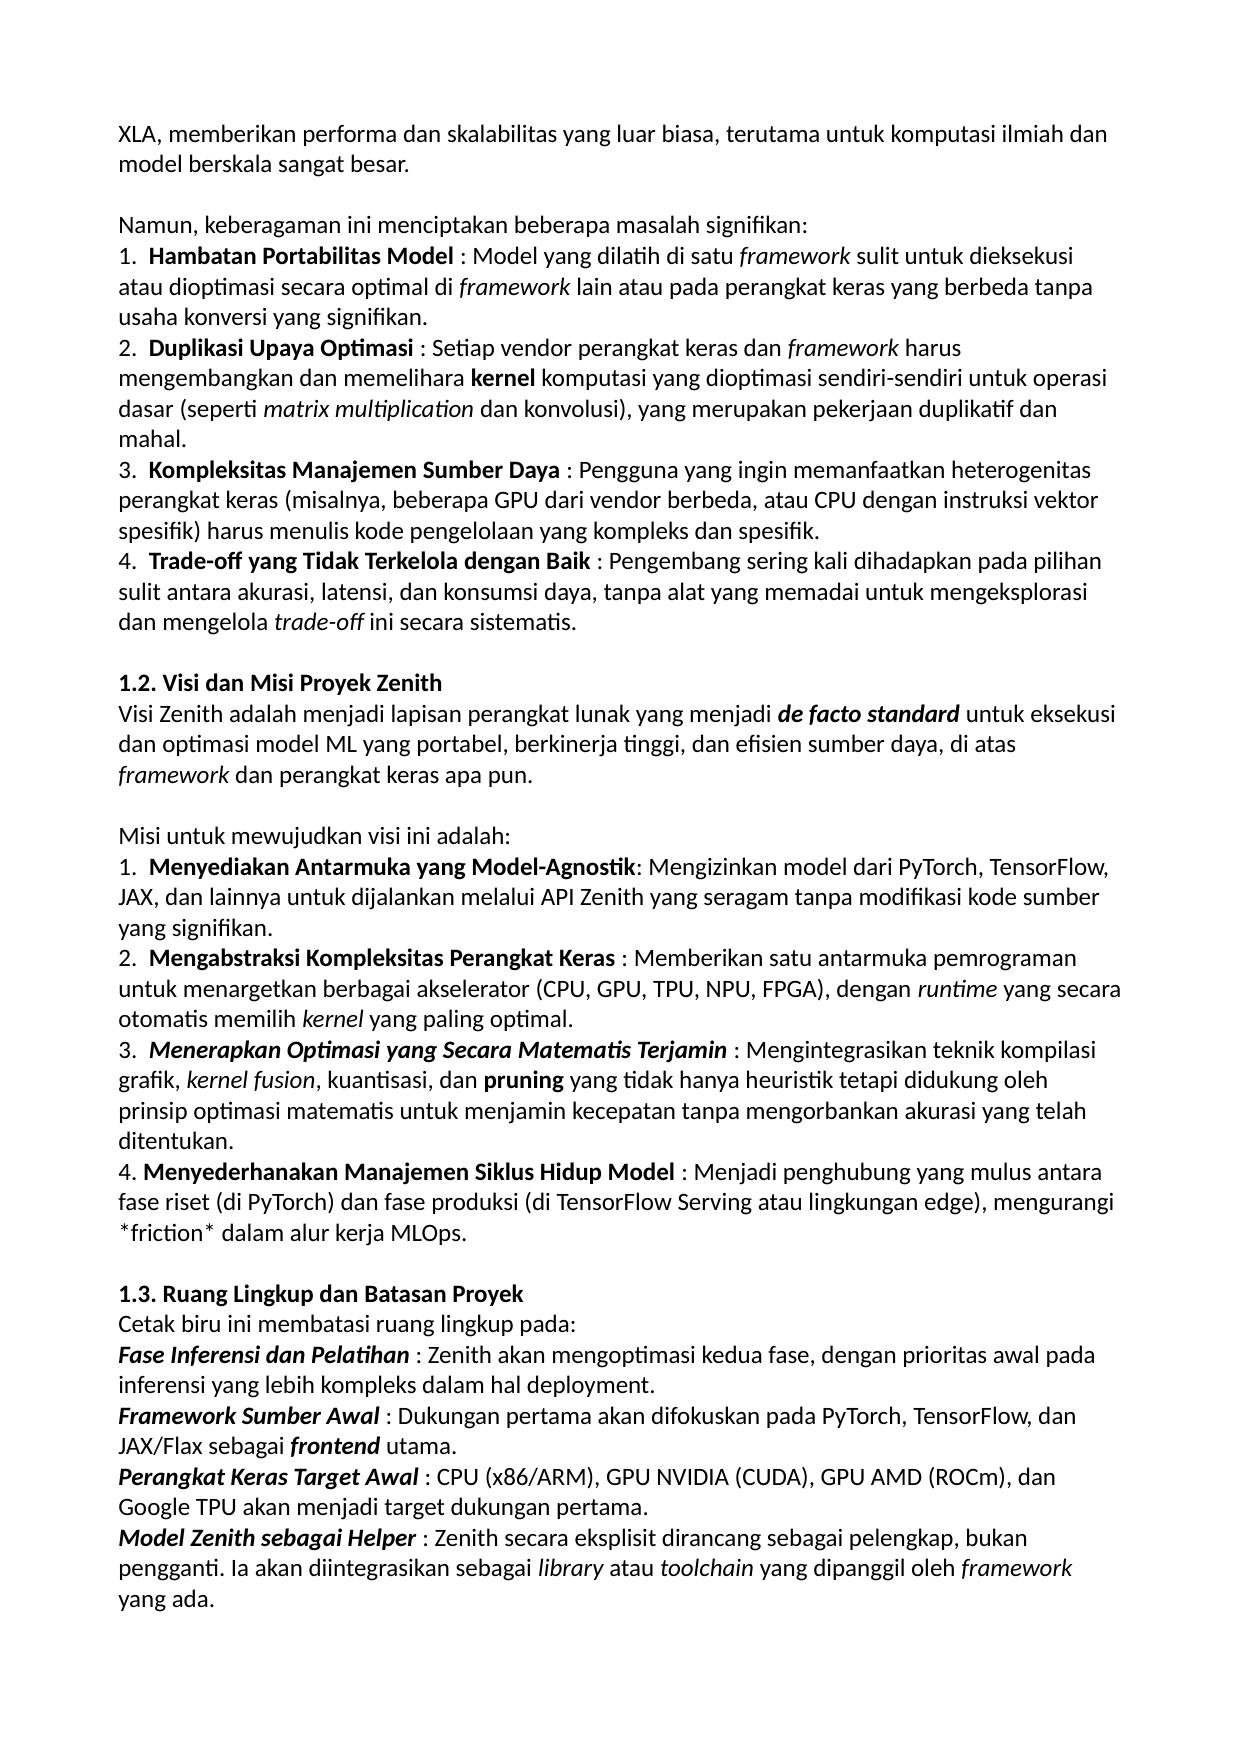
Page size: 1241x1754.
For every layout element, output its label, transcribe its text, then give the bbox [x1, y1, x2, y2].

text Cetak biru ini membatasi ruang lingkup pada: [118, 1308, 1122, 1339]
text 1. Menyediakan Antarmuka yang Model-Agnostik: Mengizinkan model dari PyTorch, TensorFlow, JAX, dan lainnya untuk dijalankan melalui API Zenith yang seragam tanpa modifikasi kode sumber yang signifikan. [118, 851, 1122, 942]
text Namun, keberagaman ini menciptakan beberapa masalah signifikan: [118, 210, 1122, 240]
text Fase Inferensi dan Pelatihan : Zenith akan mengoptimasi kedua fase, dengan prioritas awal pada inferensi yang lebih kompleks dalam hal deployment. [118, 1339, 1122, 1400]
text 1.2. Visi dan Misi Proyek Zenith [118, 667, 1122, 698]
text 4. Menyederhanakan Manajemen Siklus Hidup Model : Menjadi penghubung yang mulus antara fase riset (di PyTorch) dan fase produksi (di TensorFlow Serving atau lingkungan edge), mengurangi *friction* dalam alur kerja MLOps. [118, 1156, 1122, 1247]
text 1. Hambatan Portabilitas Model : Model yang dilatih di satu framework sulit untuk dieksekusi atau dioptimasi secara optimal di framework lain atau pada perangkat keras yang berbeda tanpa usaha konversi yang signifikan. [118, 240, 1122, 332]
text 2. Duplikasi Upaya Optimasi : Setiap vendor perangkat keras dan framework harus mengembangkan dan memelihara kernel komputasi yang dioptimasi sendiri-sendiri untuk operasi dasar (seperti matrix multiplication dan konvolusi), yang merupakan pekerjaan duplikatif dan mahal. [118, 332, 1122, 454]
text Visi Zenith adalah menjadi lapisan perangkat lunak yang menjadi de facto standard untuk eksekusi dan optimasi model ML yang portabel, berkinerja tinggi, dan efisien sumber daya, di atas framework dan perangkat keras apa pun. [118, 698, 1122, 789]
text XLA, memberikan performa dan skalabilitas yang luar biasa, terutama untuk komputasi ilmiah dan model berskala sangat besar. [118, 118, 1122, 179]
text 4. Trade-off yang Tidak Terkelola dengan Baik : Pengembang sering kali dihadapkan pada pilihan sulit antara akurasi, latensi, dan konsumsi daya, tanpa alat yang memadai untuk mengeksplorasi dan mengelola trade-off ini secara sistematis. [118, 545, 1122, 637]
text 3. Kompleksitas Manajemen Sumber Daya : Pengguna yang ingin memanfaatkan heterogenitas perangkat keras (misalnya, beberapa GPU dari vendor berbeda, atau CPU dengan instruksi vektor spesifik) harus menulis kode pengelolaan yang kompleks dan spesifik. [118, 454, 1122, 545]
text Model Zenith sebagai Helper : Zenith secara eksplisit dirancang sebagai pelengkap, bukan pengganti. Ia akan diintegrasikan sebagai library atau toolchain yang dipanggil oleh framework yang ada. [118, 1522, 1122, 1614]
text Perangkat Keras Target Awal : CPU (x86/ARM), GPU NVIDIA (CUDA), GPU AMD (ROCm), dan Google TPU akan menjadi target dukungan pertama. [118, 1461, 1122, 1522]
text 2. Mengabstraksi Kompleksitas Perangkat Keras : Memberikan satu antarmuka pemrograman untuk menargetkan berbagai akselerator (CPU, GPU, TPU, NPU, FPGA), dengan runtime yang secara otomatis memilih kernel yang paling optimal. [118, 942, 1122, 1034]
text Framework Sumber Awal : Dukungan pertama akan difokuskan pada PyTorch, TensorFlow, dan JAX/Flax sebagai frontend utama. [118, 1400, 1122, 1461]
text 3. Menerapkan Optimasi yang Secara Matematis Terjamin : Mengintegrasikan teknik kompilasi grafik, kernel fusion, kuantisasi, dan pruning yang tidak hanya heuristik tetapi didukung oleh prinsip optimasi matematis untuk menjamin kecepatan tanpa mengorbankan akurasi yang telah ditentukan. [118, 1034, 1122, 1156]
text Misi untuk mewujudkan visi ini adalah: [118, 820, 1122, 851]
text 1.3. Ruang Lingkup dan Batasan Proyek [118, 1278, 1122, 1308]
